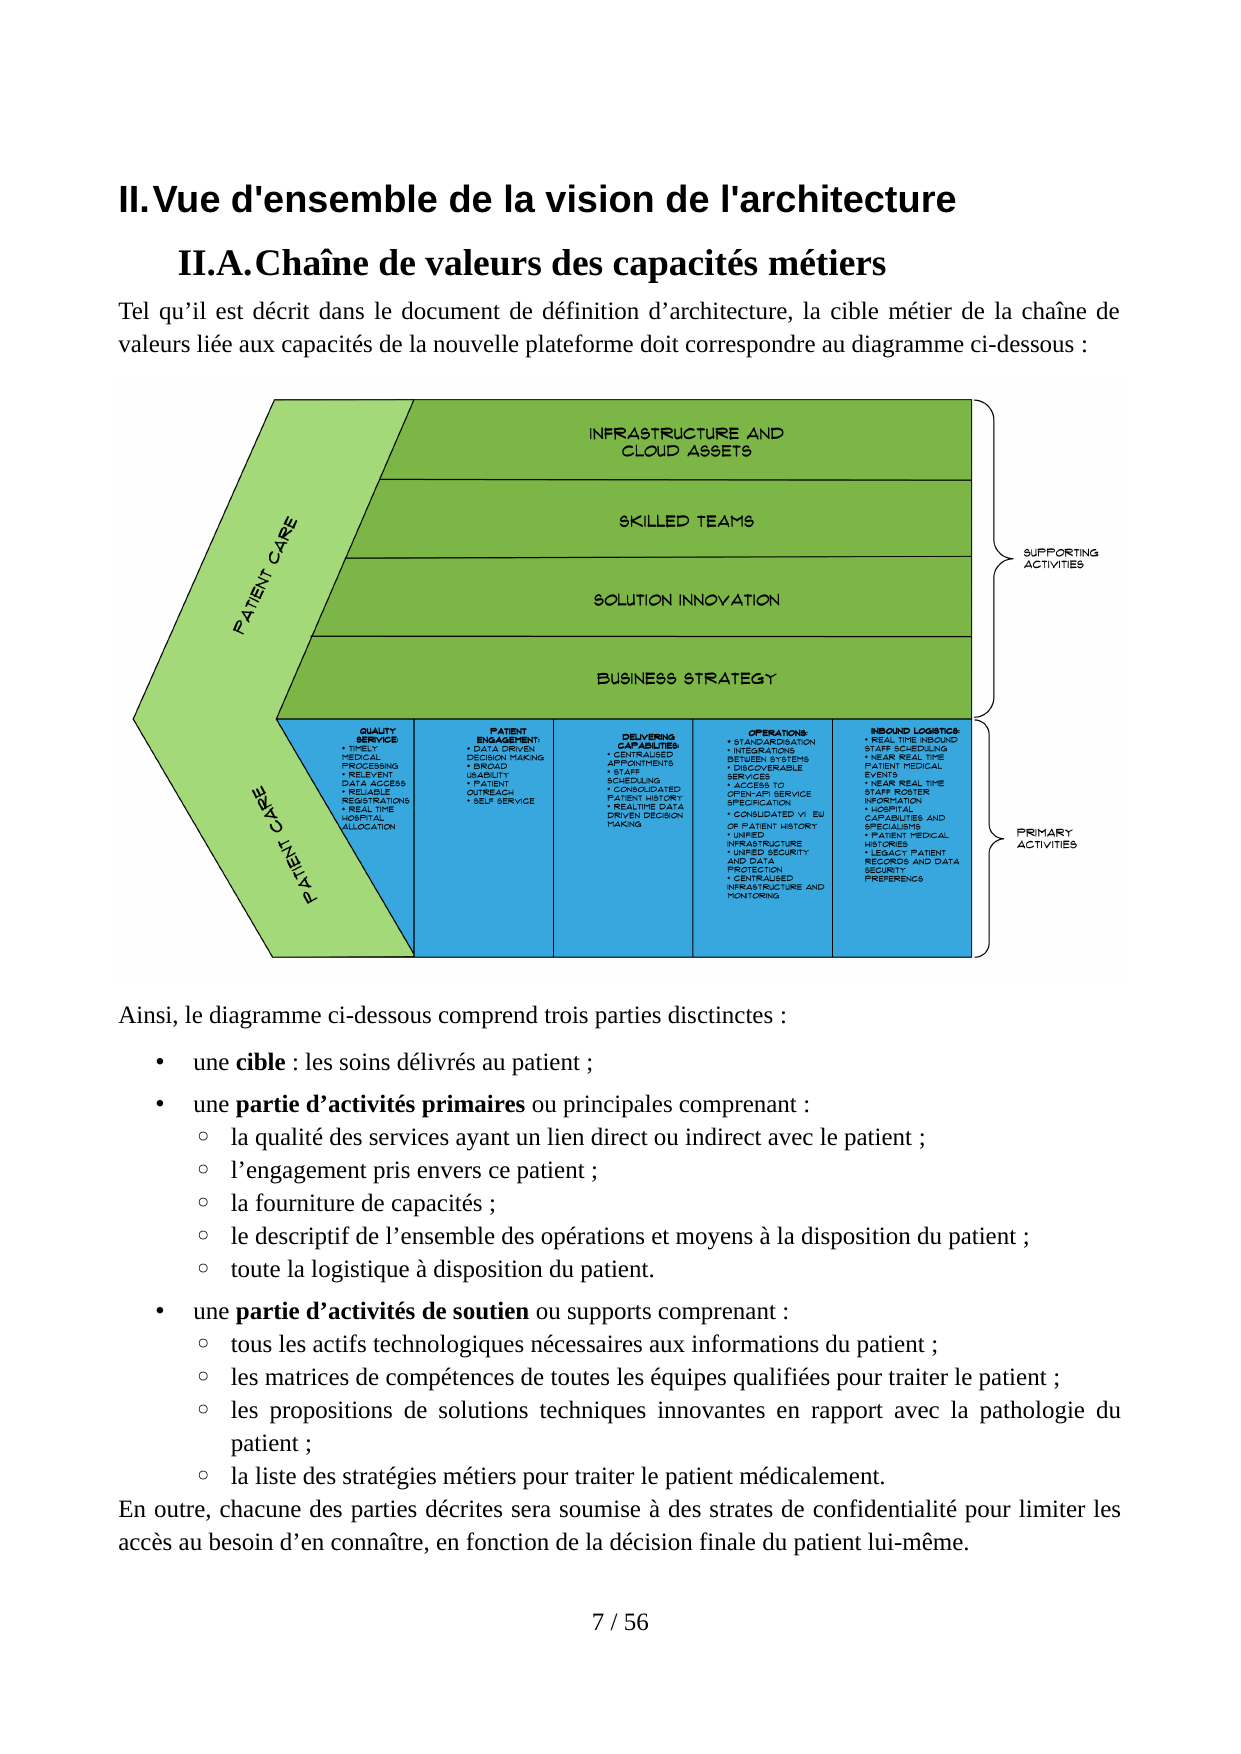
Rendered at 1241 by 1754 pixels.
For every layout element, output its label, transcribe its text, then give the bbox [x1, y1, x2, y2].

text Ainsi, le diagramme ci-dessous comprend trois parties disctinctes : [118, 1000, 1122, 1028]
subtitle Vue d'ensemble de la vision de l'architecture [118, 176, 1122, 220]
list la qualité des services ayant un lien direct ou indirect avec le patient ; [193, 1122, 1122, 1151]
subtitle Chaîne de valeurs des capacités métiers [118, 241, 1122, 284]
list une partie d’activités primaires ou principales comprenant : [156, 1089, 1122, 1118]
list l’engagement pris envers ce patient ; [193, 1155, 1122, 1184]
list toute la logistique à disposition du patient. [193, 1254, 1122, 1283]
picture [118, 376, 1123, 981]
list tous les actifs technologiques nécessaires aux informations du patient ; [193, 1329, 1122, 1358]
list les propositions de solutions techniques innovantes en rapport avec la pathologie du patient ; [193, 1395, 1122, 1457]
list les matrices de compétences de toutes les équipes qualifiées pour traiter le patient ; [193, 1362, 1122, 1391]
list une cible : les soins délivrés au patient ; [156, 1047, 1122, 1076]
list le descriptif de l’ensemble des opérations et moyens à la disposition du patient ; [193, 1221, 1122, 1250]
list la fourniture de capacités ; [193, 1188, 1122, 1217]
list une partie d’activités de soutien ou supports comprenant : [156, 1296, 1122, 1325]
text Tel qu’il est décrit dans le document de définition d’architecture, la cible métier de la chaîne de valeurs liée aux capacités de la nouvelle plateforme doit correspondre au diagramme ci-dessous : [118, 296, 1122, 358]
list la liste des stratégies métiers pour traiter le patient médicalement. [193, 1461, 1122, 1490]
text En outre, chacune des parties décrites sera soumise à des strates de confidentialité pour limiter les accès au besoin d’en connaître, en fonction de la décision finale du patient lui-même. [118, 1494, 1122, 1556]
